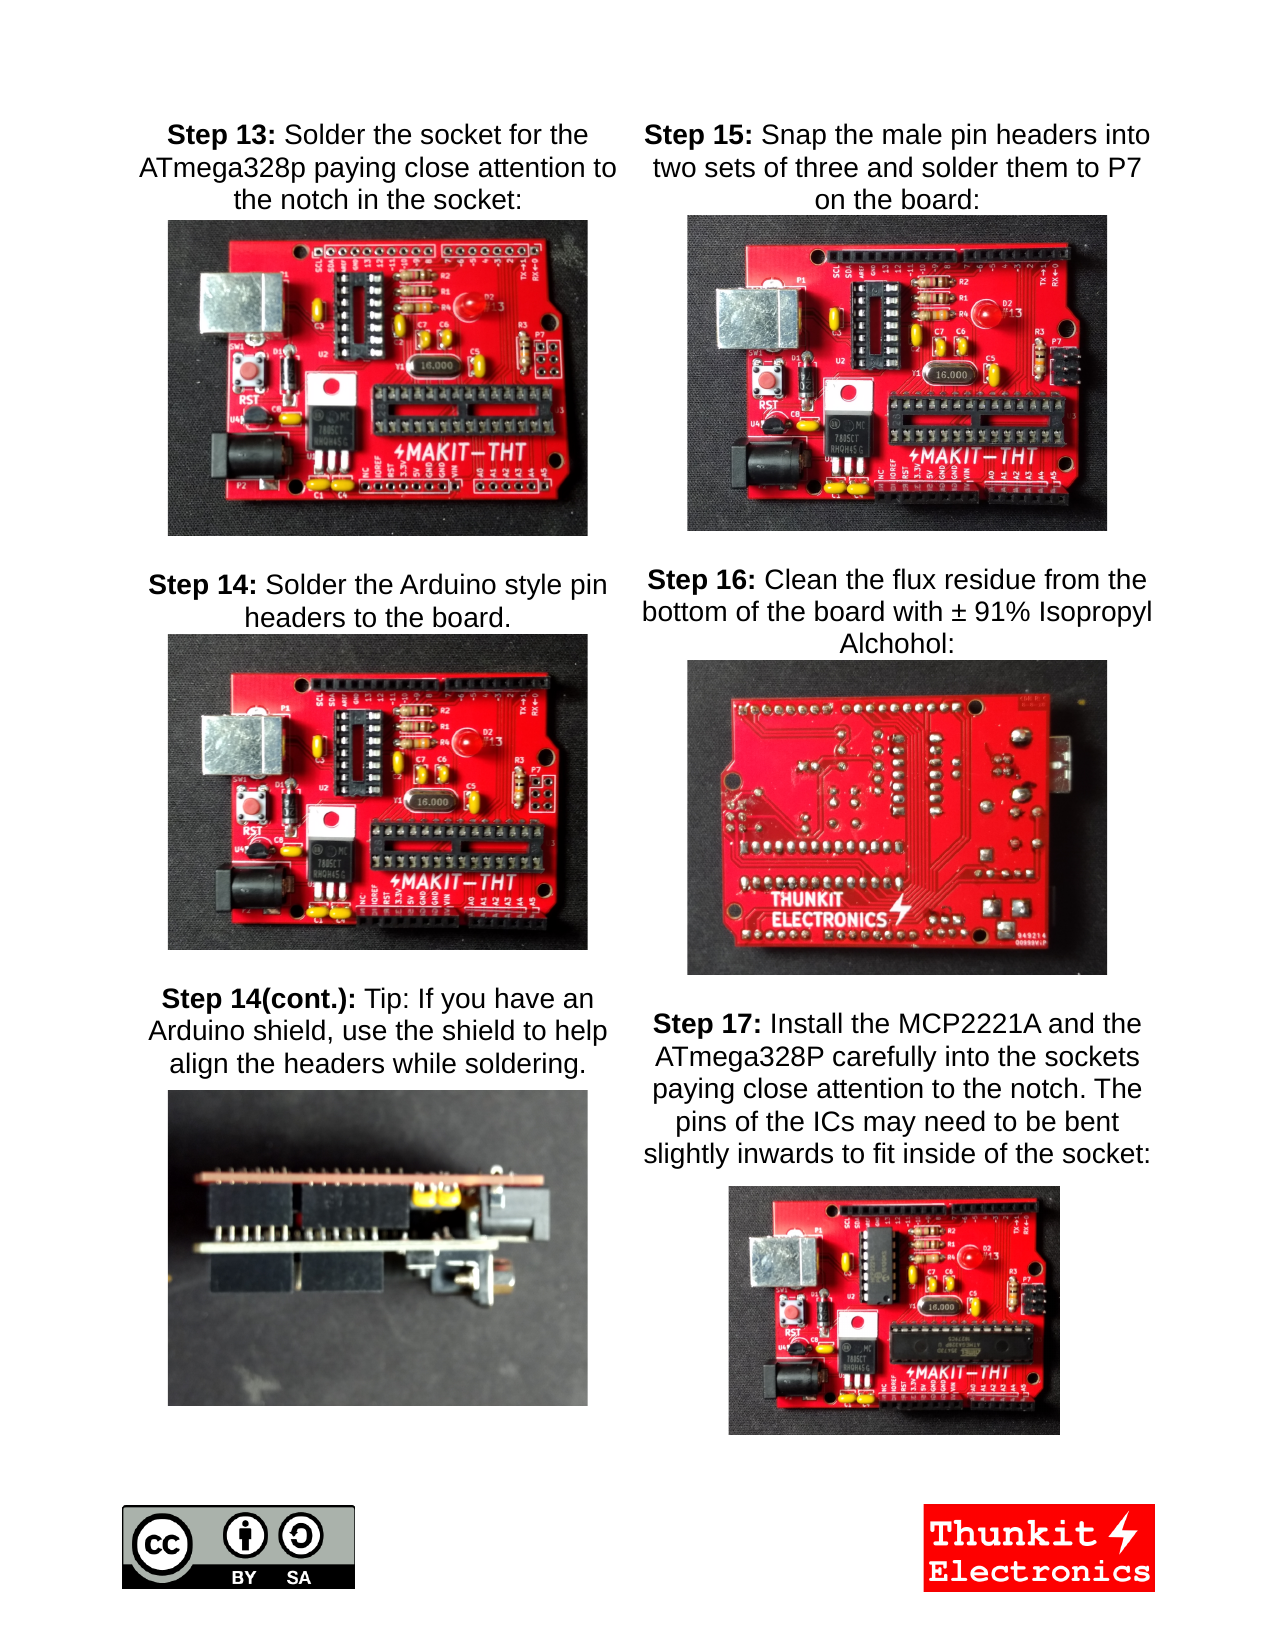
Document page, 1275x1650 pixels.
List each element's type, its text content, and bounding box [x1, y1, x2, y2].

picture [687, 660, 1108, 975]
picture [122, 1505, 355, 1589]
picture [167, 220, 588, 536]
text Step 14: Solder the Arduino style pin headers to the board. [118, 568, 637, 633]
text Step 17: Install the MCP2221A and the ATmega328P carefully into the sockets paying close attention to the notch. The pins of the ICs may need to be bent slightly inwards to fit inside of the socket: [637, 1007, 1157, 1169]
text Step 15: Snap the male pin headers into two sets of three and solder them to P7 on the board: [637, 118, 1157, 215]
picture [728, 1186, 1060, 1435]
text Step 14(cont.): Tip: If you have an Arduino shield, use the shield to help align the headers while soldering. [118, 982, 637, 1079]
picture [167, 1090, 588, 1406]
picture [923, 1504, 1155, 1592]
picture [167, 634, 588, 950]
text Step 13: Solder the socket for the ATmega328p paying close attention to the notch in the socket: [118, 118, 637, 215]
text Step 16: Clean the flux residue from the bottom of the board with ± 91% Isopropyl Alchohol: [637, 563, 1157, 660]
picture [687, 215, 1108, 531]
